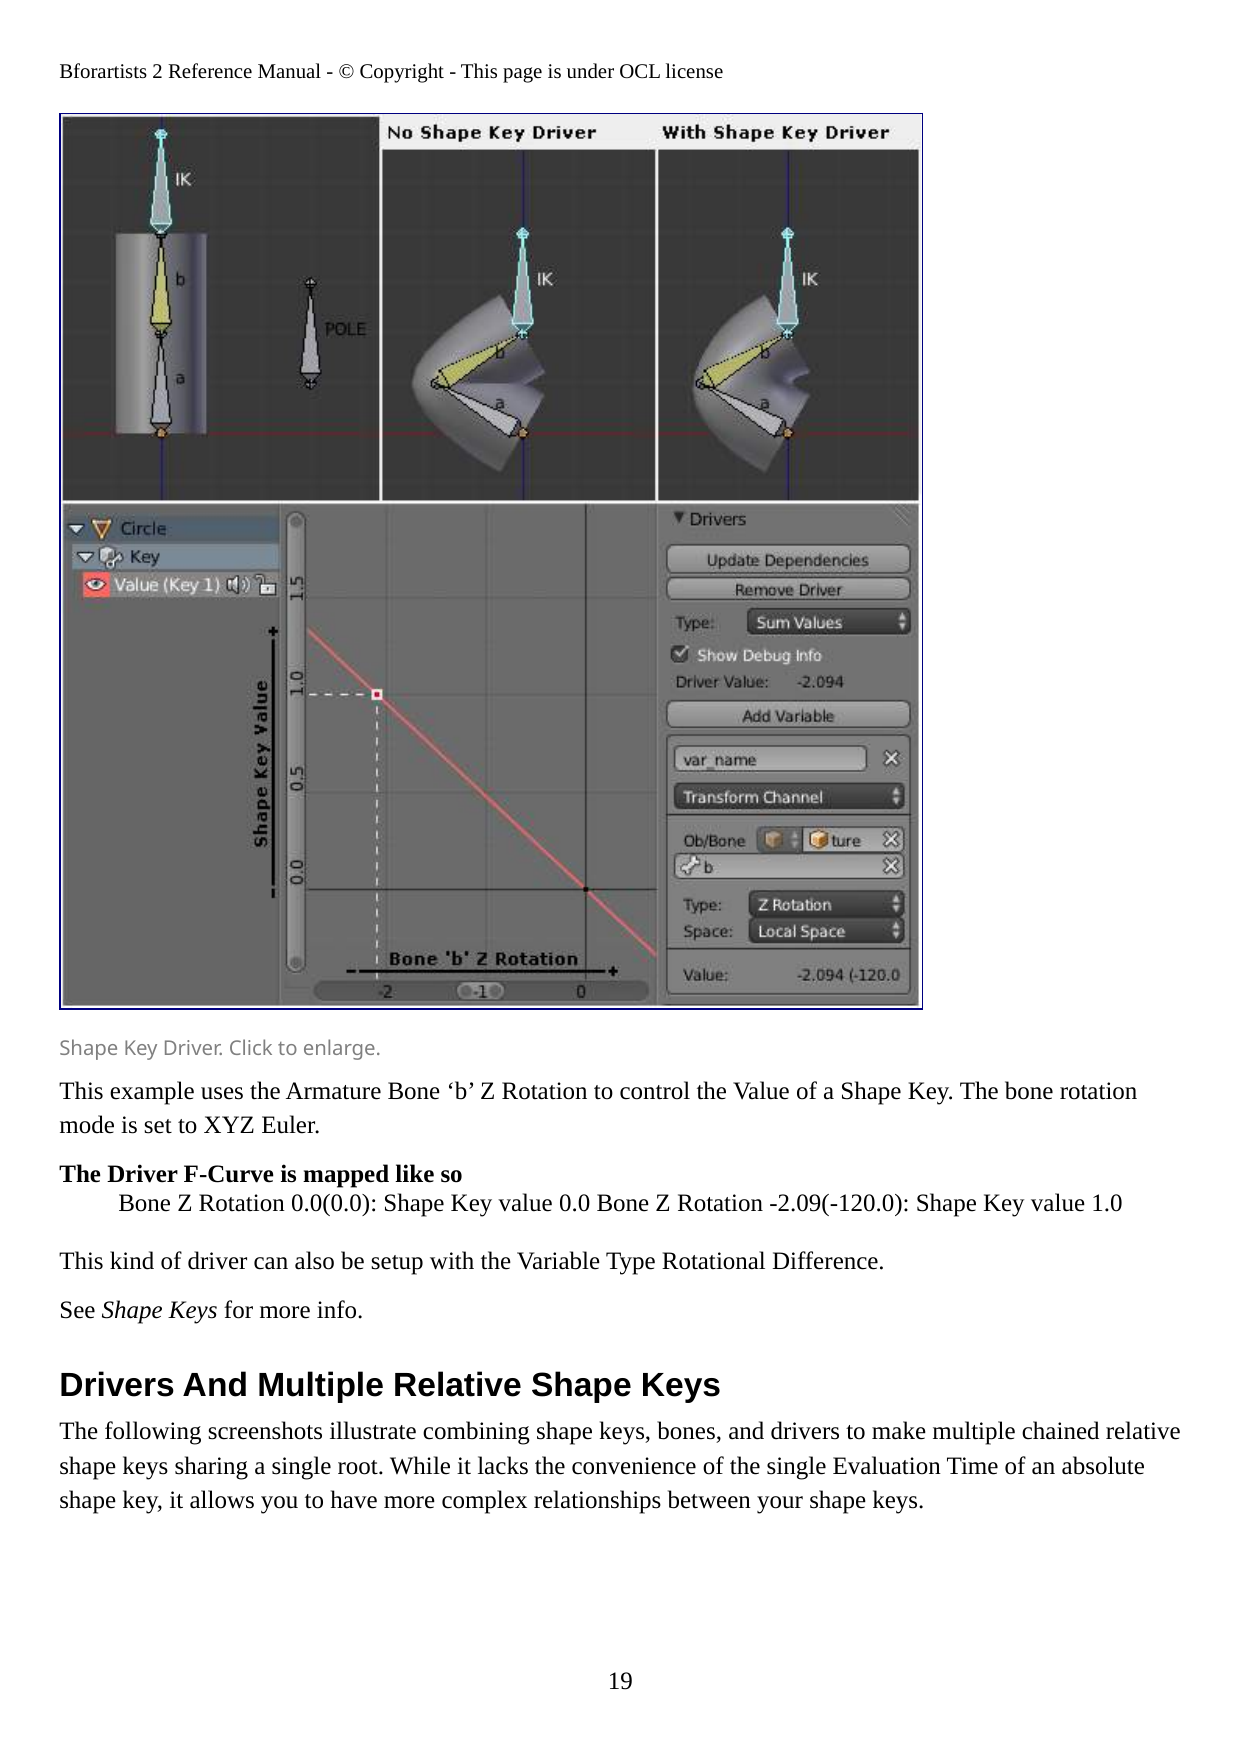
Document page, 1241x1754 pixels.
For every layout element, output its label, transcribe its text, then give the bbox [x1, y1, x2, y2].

text The following screenshots illustrate combining shape keys, bones, and drivers to make multiple chained relative shape keys sharing a single root. While it lacks the convenience of the single Evaluation Time of an absolute shape key, it allows you to have more complex relationships between your shape keys. [59, 1416, 1181, 1514]
subtitle Drivers And Multiple Relative Shape Keys [59, 1365, 1181, 1404]
list Bone Z Rotation 0.0(0.0): Shape Key value 0.0 Bone Z Rotation -2.09(-120.0): Shape Key value 1.0 [118, 1188, 1181, 1217]
text This example uses the Armature Bone ‘b’ Z Rotation to control the Value of a Shape Key. The bone rotation mode is set to XYZ Euler. [59, 1076, 1181, 1139]
text Shape Key Driver. Click to enlarge. [59, 1030, 1181, 1061]
text See Shape Keys for more info. [59, 1295, 1181, 1324]
subtitle The Driver F-Curve is mapped like so [59, 1159, 1181, 1188]
text This kind of driver can also be setup with the Variable Type Rotational Difference. [59, 1246, 1181, 1275]
picture [61, 114, 922, 1008]
